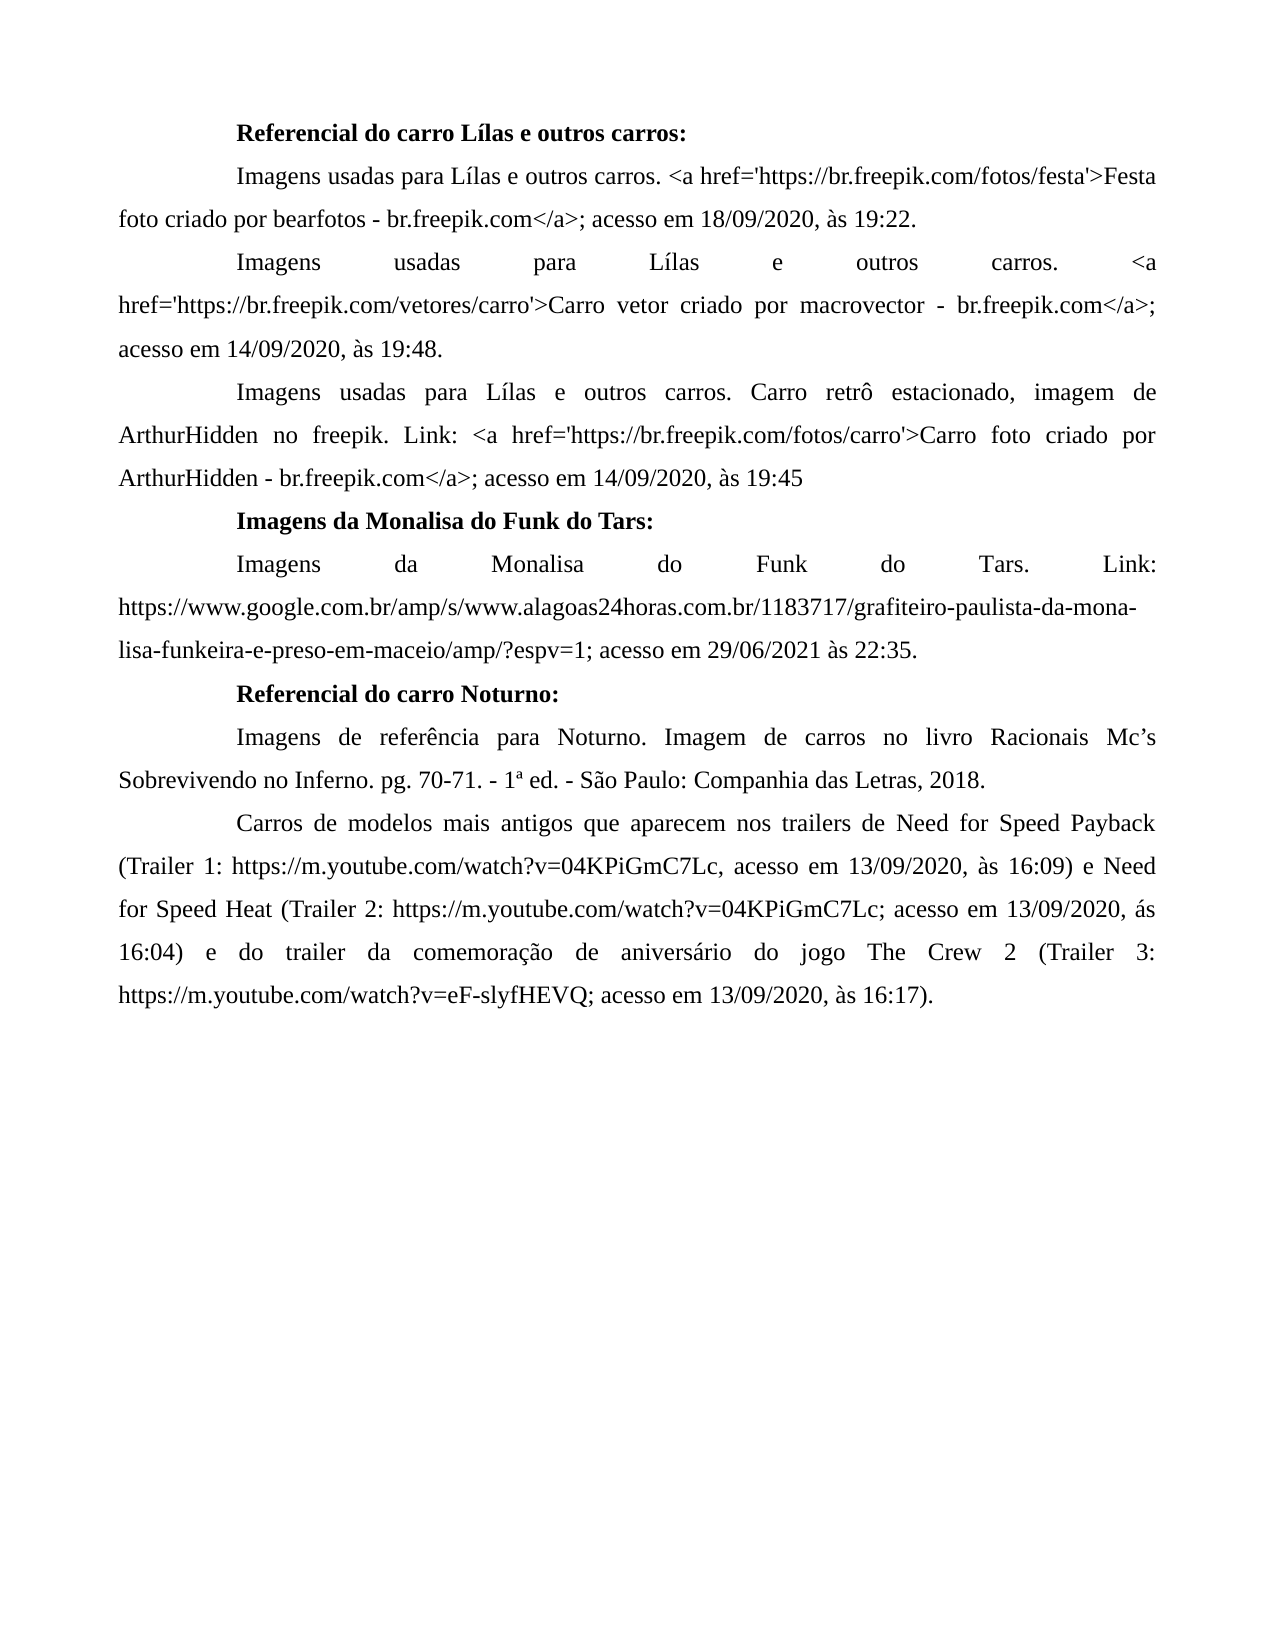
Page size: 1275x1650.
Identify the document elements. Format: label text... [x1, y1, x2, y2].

text Imagens usadas para Lílas e outros carros. <a href='https://br.freepik.com/fotos/festa'>Festa foto criado por bearfotos - br.freepik.com</a>; acesso em 18/09/2020, às 19:22. [118, 161, 1157, 233]
text Referencial do carro Noturno: [118, 679, 1157, 707]
text Imagens de referência para Noturno. Imagem de carros no livro Racionais Mc’s Sobrevivendo no Inferno. pg. 70-71. - 1ª ed. - São Paulo: Companhia das Letras, 2018. [118, 722, 1157, 794]
text Imagens usadas para Lílas e outros carros. Carro retrô estacionado, imagem de ArthurHidden no freepik. Link: <a href='https://br.freepik.com/fotos/carro'>Carro foto criado por ArthurHidden - br.freepik.com</a>; acesso em 14/09/2020, às 19:45 [118, 377, 1157, 492]
text Imagens da Monalisa do Funk do Tars. Link: https://www.google.com.br/amp/s/www.alagoas24horas.com.br/1183717/grafiteiro-paulista-da-mona-lisa-funkeira-e-preso-em-maceio/amp/?espv=1; acesso em 29/06/2021 às 22:35. [118, 549, 1157, 664]
text Referencial do carro Lílas e outros carros: [118, 118, 1157, 147]
text Imagens da Monalisa do Funk do Tars: [118, 506, 1157, 535]
text Carros de modelos mais antigos que aparecem nos trailers de Need for Speed Payback (Trailer 1: https://m.youtube.com/watch?v=04KPiGmC7Lc, acesso em 13/09/2020, às 16:09) e Need for Speed Heat (Trailer 2: https://m.youtube.com/watch?v=04KPiGmC7Lc; acesso em 13/09/2020, ás 16:04) e do trailer da comemoração de aniversário do jogo The Crew 2 (Trailer 3: https://m.youtube.com/watch?v=eF-slyfHEVQ; acesso em 13/09/2020, às 16:17). [118, 808, 1157, 1009]
text Imagens usadas para Lílas e outros carros. <a href='https://br.freepik.com/vetores/carro'>Carro vetor criado por macrovector - br.freepik.com</a>; acesso em 14/09/2020, às 19:48. [118, 247, 1157, 362]
